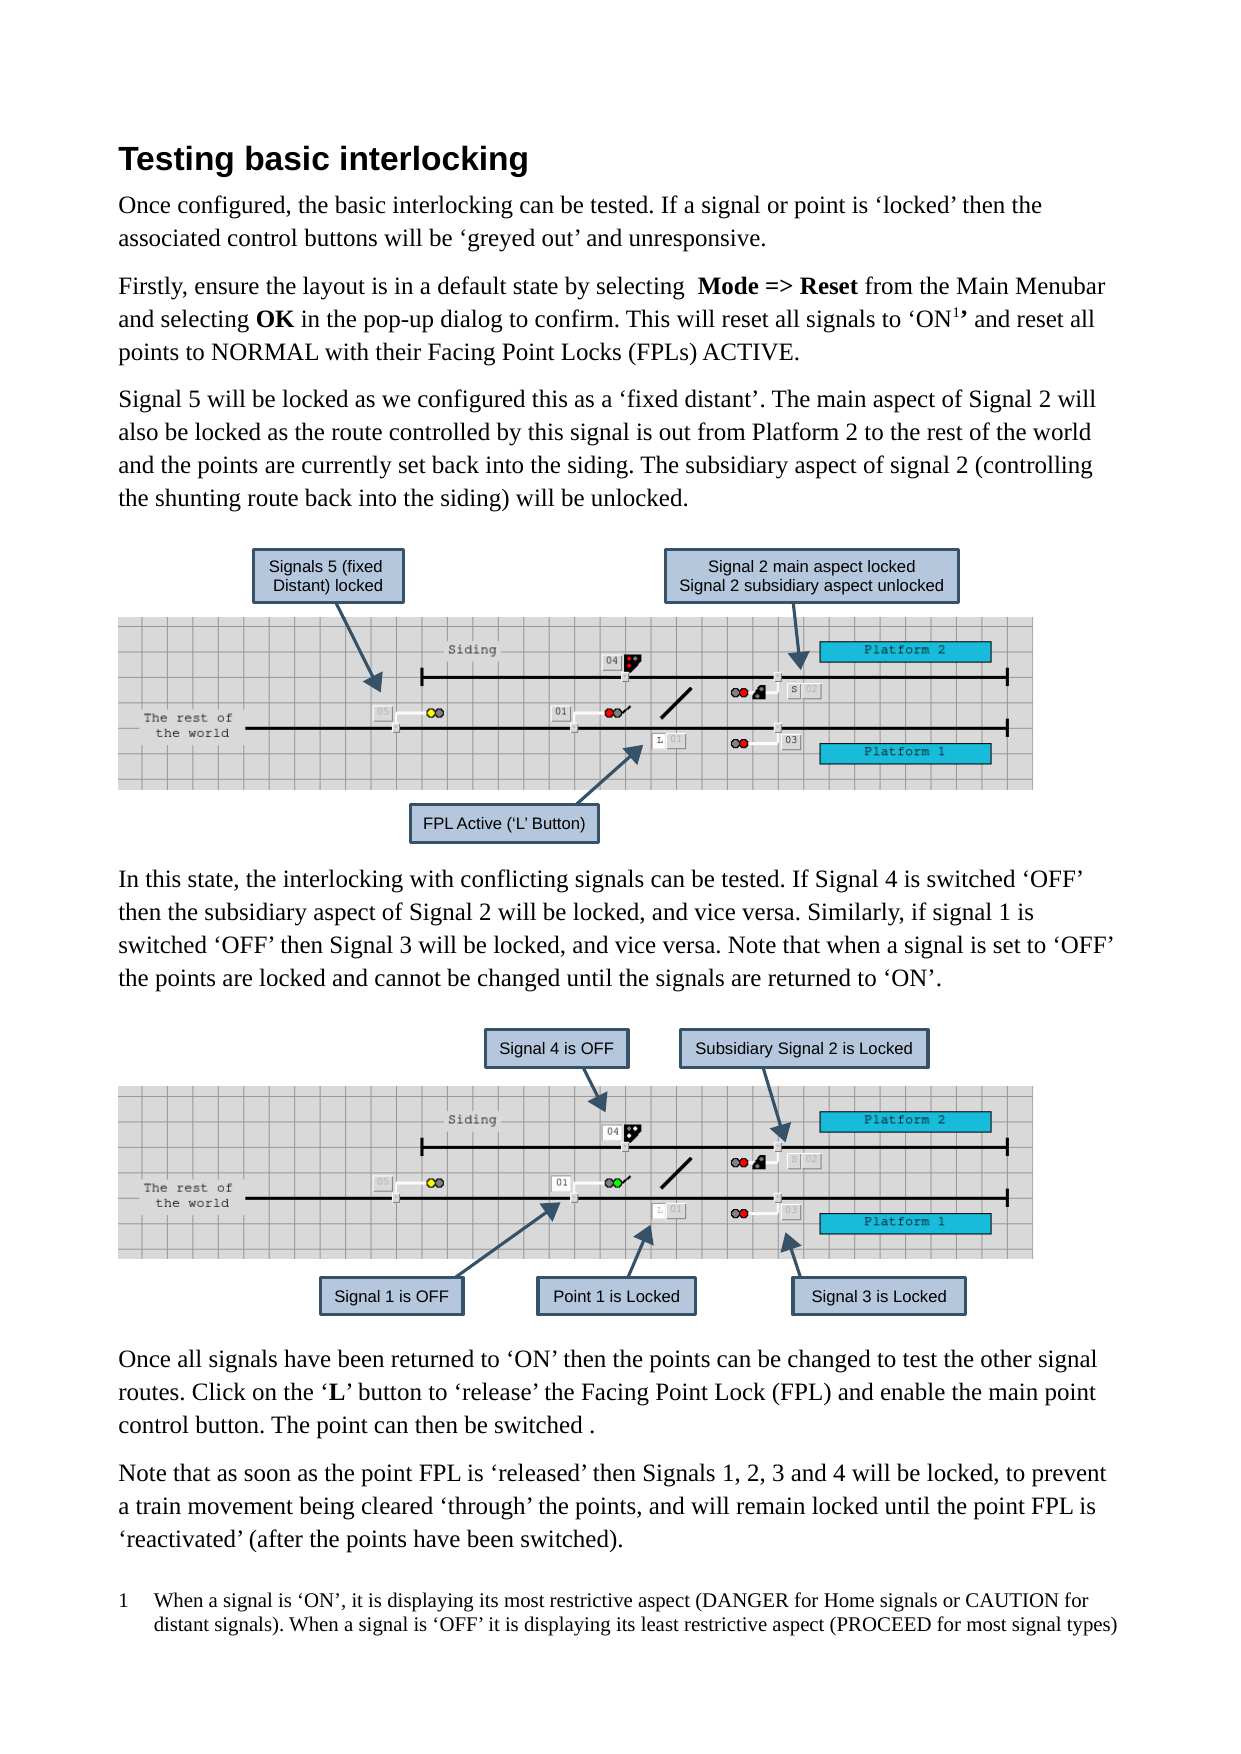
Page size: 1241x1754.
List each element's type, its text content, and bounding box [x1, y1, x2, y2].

text Note that as soon as the point FPL is ‘released’ then Signals 1, 2, 3 and 4 will be locked, to prevent a train movement being cleared ‘through’ the points, and will remain locked until the point FPL is ‘reactivated’ (after the points have been switched). [118, 1458, 1122, 1553]
text Once all signals have been returned to ‘ON’ then the points can be changed to test the other signal routes. Click on the ‘L’ button to ‘release’ the Facing Point Lock (FPL) and enable the main point control button. The point can then be switched . [118, 1344, 1122, 1439]
text Once configured, the basic interlocking can be tested. If a signal or point is ‘locked’ then the associated control buttons will be ‘greyed out’ and unresponsive. [118, 190, 1122, 252]
text In this state, the interlocking with conflicting signals can be tested. If Signal 4 is switched ‘OFF’ then the subsidiary aspect of Signal 2 will be locked, and vice versa. Similarly, if signal 1 is switched ‘OFF’ then Signal 3 will be locked, and vice versa. Note that when a signal is set to ‘OFF’ the points are locked and cannot be changed until the signals are returned to ‘ON’. [118, 864, 1122, 992]
picture [118, 617, 1034, 790]
text When a signal is ‘ON’, it is displaying its most restrictive aspect (DANGER for Home signals or CAUTION for distant signals). When a signal is ‘OFF’ it is displaying its least restrictive aspect (PROCEED for most signal types) [118, 1588, 1122, 1636]
text Firstly, ensure the layout is in a default state by selecting Mode => Reset from the Main Menubar and selecting OK in the pop-up dialog to confirm. This will reset all signals to ‘ON’ and reset all points to NORMAL with their Facing Point Locks (FPLs) ACTIVE. [118, 271, 1122, 366]
text Signal 5 will be locked as we configured this as a ‘fixed distant’. The main aspect of Signal 2 will also be locked as the route controlled by this signal is out from Platform 2 to the rest of the world and the points are currently set back into the siding. The subsidiary aspect of signal 2 (controlling the shunting route back into the siding) will be unlocked. [118, 384, 1122, 512]
subtitle Testing basic interlocking [118, 139, 1122, 178]
picture [118, 1086, 1034, 1259]
